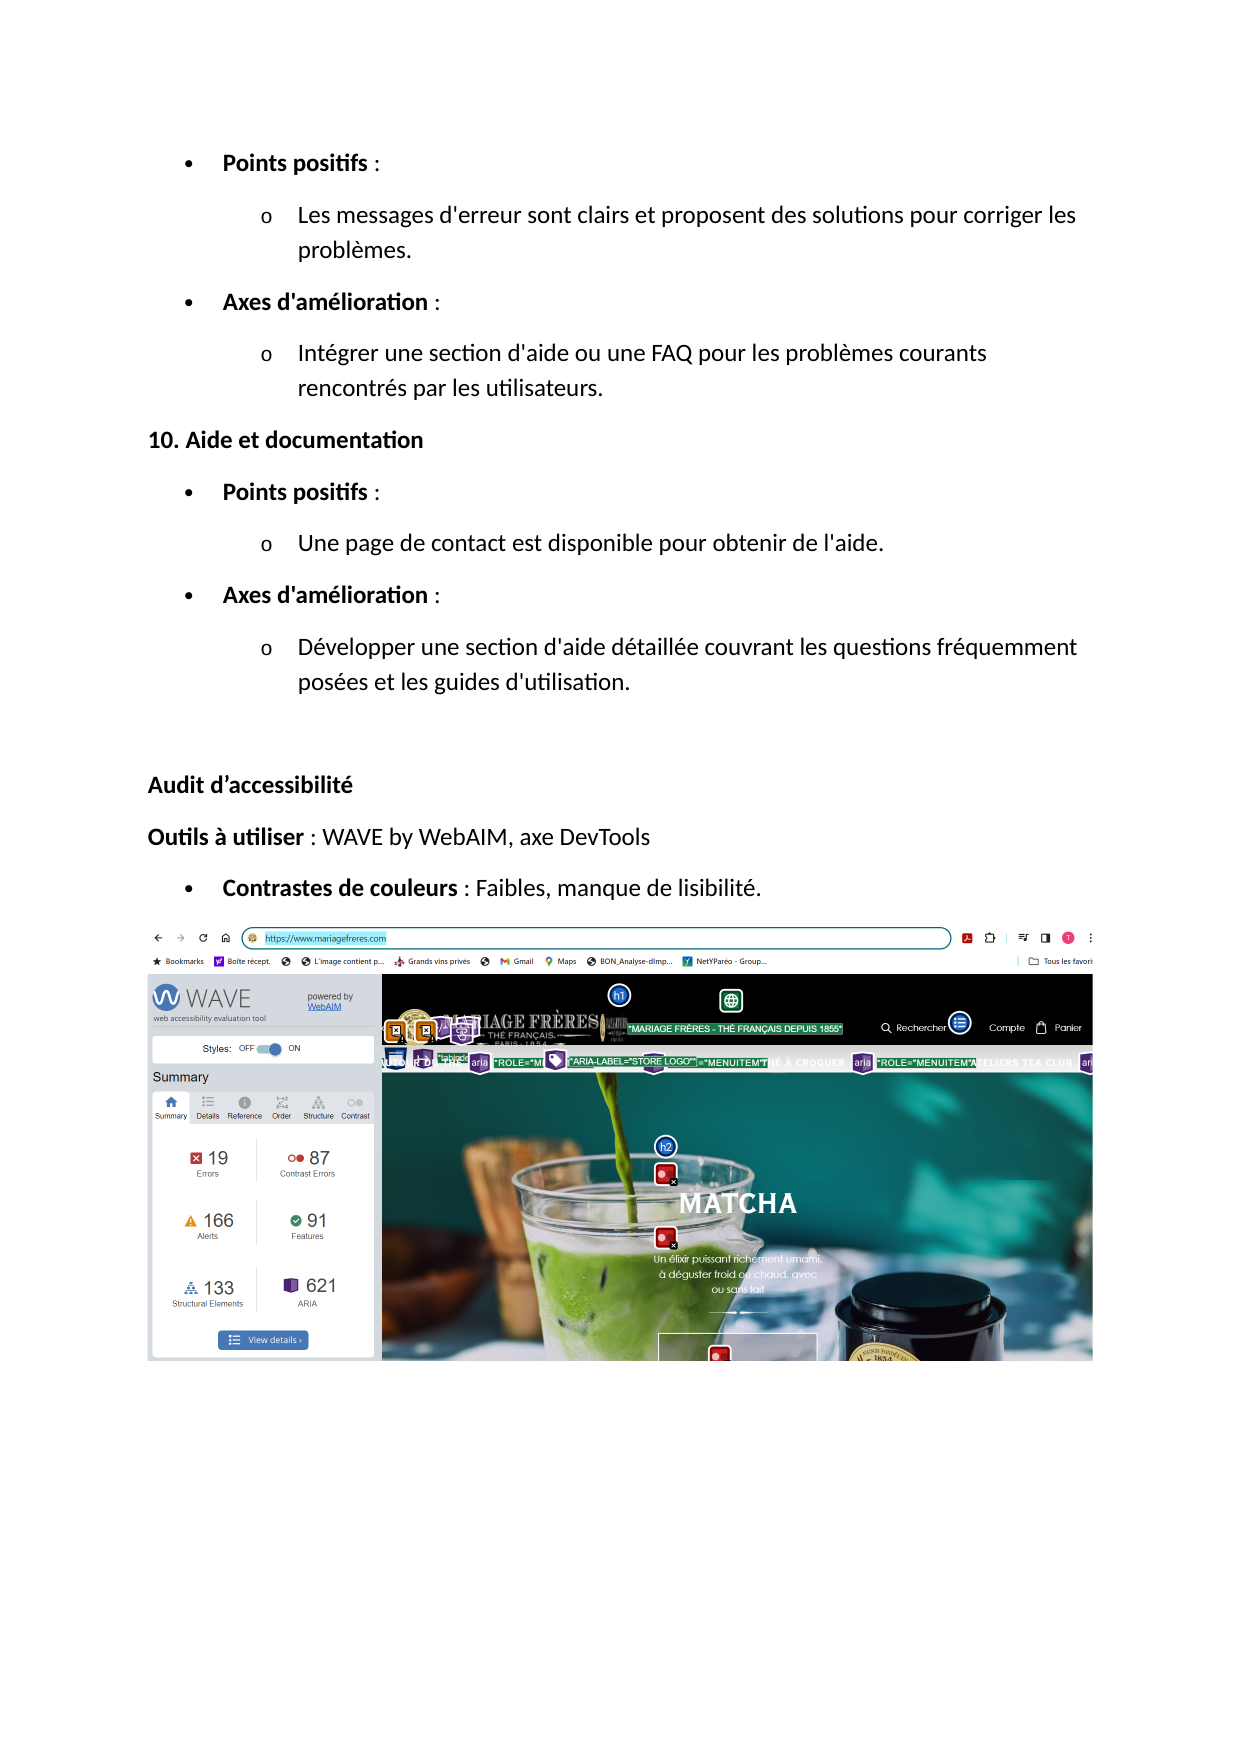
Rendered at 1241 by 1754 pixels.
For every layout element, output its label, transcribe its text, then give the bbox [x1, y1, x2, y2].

text Outils à utiliser : WAVE by WebAIM, axe DevTools [148, 821, 1093, 851]
list Contrastes de couleurs : Faibles, manque de lisibilité. [185, 873, 1093, 903]
list Une page de contact est disponible pour obtenir de l'aide.​ [260, 528, 1093, 558]
list Points positifs : [185, 148, 1093, 178]
list Axes d'amélioration : [185, 286, 1093, 316]
list Points positifs : [185, 476, 1093, 506]
list Intégrer une section d'aide ou une FAQ pour les problèmes courants rencontrés par les utilisateurs.​ [260, 338, 1093, 403]
text Audit d’accessibilité [148, 769, 1093, 800]
text 10. Aide et documentation [148, 424, 1093, 455]
list Les messages d'erreur sont clairs et proposent des solutions pour corriger les problèmes.​ [260, 199, 1093, 265]
list Axes d'amélioration : [185, 579, 1093, 610]
list Développer une section d'aide détaillée couvrant les questions fréquemment posées et les guides d'utilisation. [260, 631, 1093, 696]
